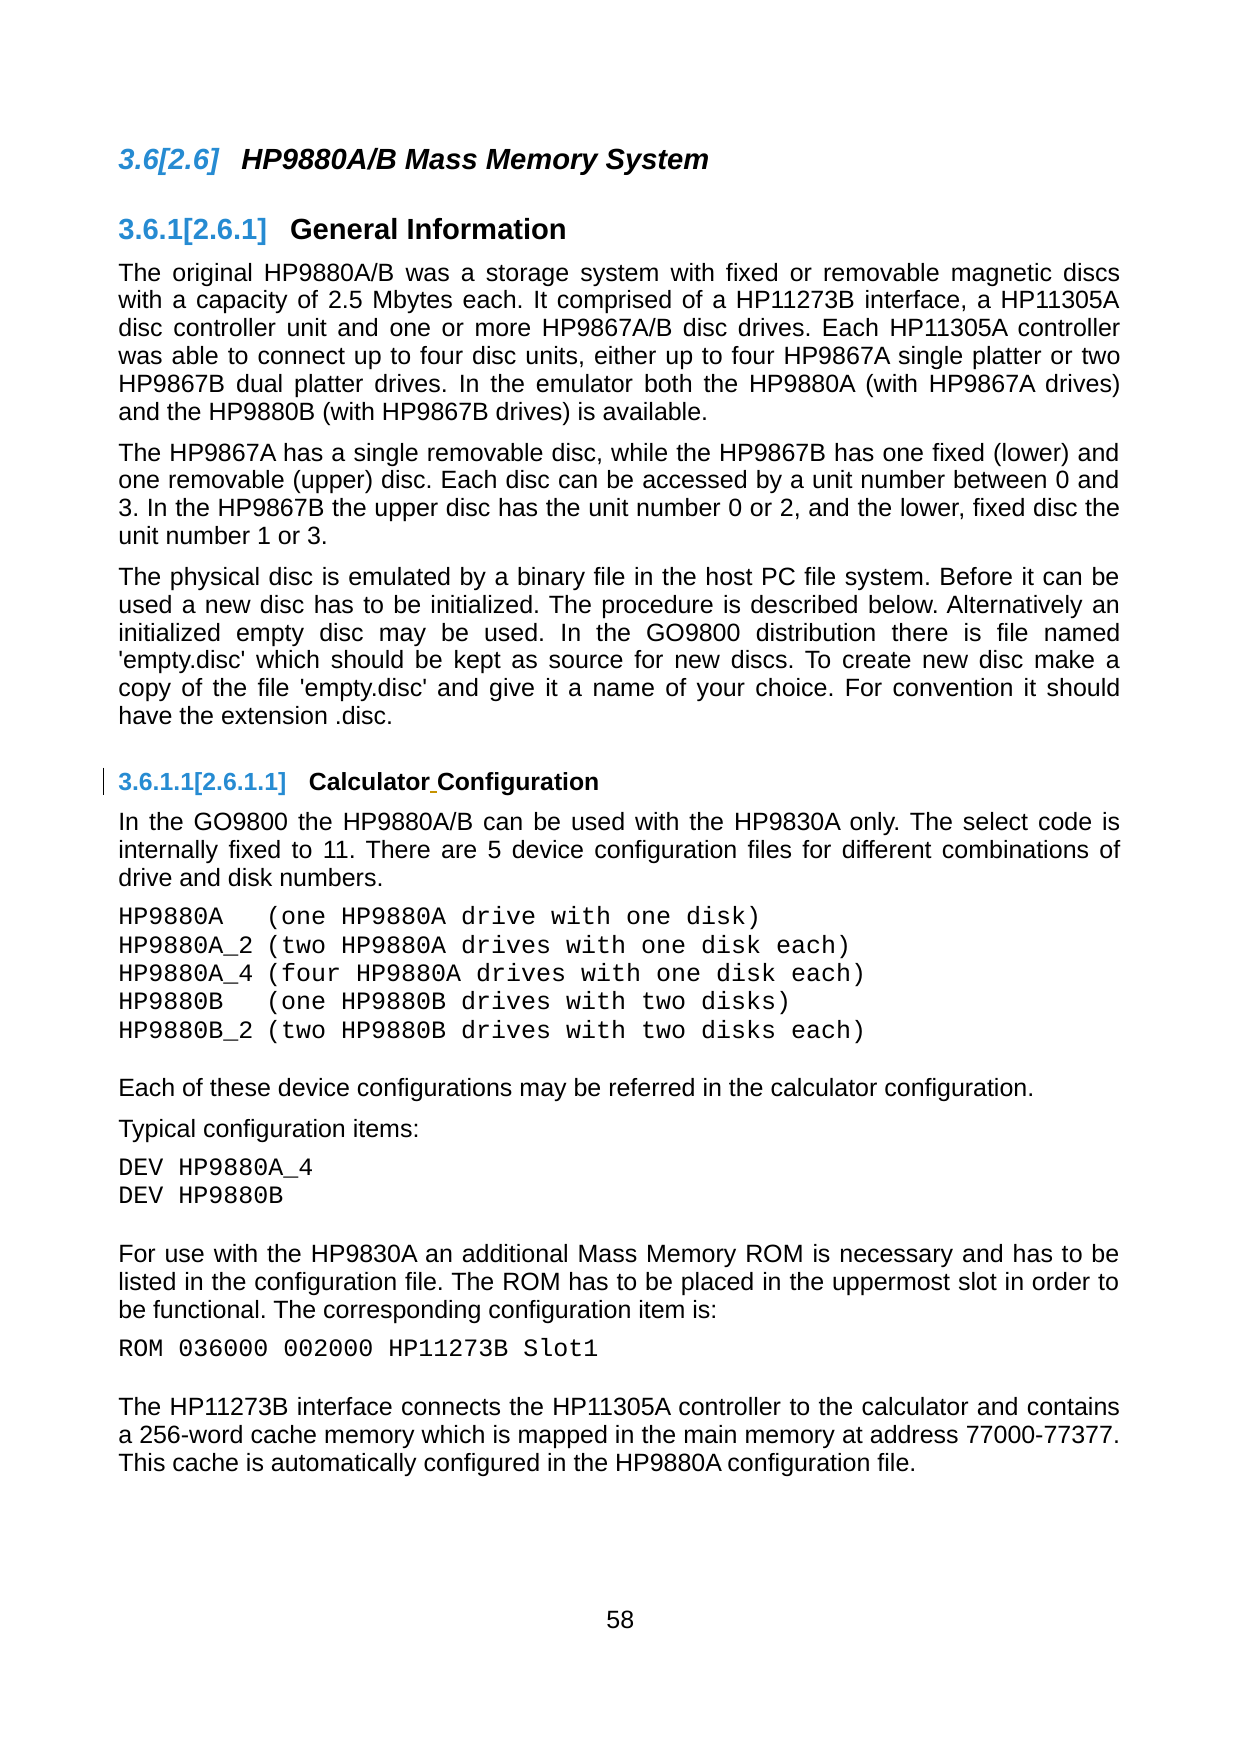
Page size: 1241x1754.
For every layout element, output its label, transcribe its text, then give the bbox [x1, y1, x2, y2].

text ROM 036000 002000 HP11273B Slot1 [118, 1336, 1122, 1364]
text Typical configuration items: [118, 1114, 1122, 1142]
text The HP9867A has a single removable disc, while the HP9867B has one fixed (lower) and one removable (upper) disc. Each disc can be accessed by a unit number between 0 and 3. In the HP9867B the upper disc has the unit number 0 or 2, and the lower, fixed disc the unit number 1 or 3. [118, 438, 1122, 550]
text Each of these device configurations may be referred in the calculator configuration. [118, 1074, 1122, 1102]
text DEV HP9880B [118, 1183, 1122, 1211]
subtitle General Information [118, 213, 1122, 246]
text HP9880A (one HP9880A drive with one disk) [118, 904, 1122, 932]
text HP9880B_2 (two HP9880B drives with two disks each) [118, 1017, 1122, 1046]
text The physical disc is emulated by a binary file in the host PC file system. Before it can be used a new disc has to be initialized. The procedure is described below. Alternatively an initialized empty disc may be used. In the GO9800 distribution there is file named 'empty.disc' which should be kept as source for new discs. To create new disc make a copy of the file 'empty.disc' and give it a name of your choice. For convention it should have the extension .disc. [118, 562, 1122, 730]
text For use with the HP9830A an additional Mass Memory ROM is necessary and has to be listed in the configuration file. The ROM has to be placed in the uppermost slot in order to be functional. The corresponding configuration item is: [118, 1240, 1122, 1323]
text The HP11273B interface connects the HP11305A controller to the calculator and contains a 256-word cache memory which is mapped in the main memory at address 77000-77377. This cache is automatically configured in the HP9880A configuration file. [118, 1393, 1122, 1476]
text HP9880B (one HP9880B drives with two disks) [118, 989, 1122, 1017]
text HP9880A_2 (two HP9880A drives with one disk each) [118, 932, 1122, 961]
text The original HP9880A/B was a storage system with fixed or removable magnetic discs with a capacity of 2.5 Mbytes each. It comprised of a HP11273B interface, a HP11305A disc controller unit and one or more HP9867A/B disc drives. Each HP11305A controller was able to connect up to four disc units, either up to four HP9867A single platter or two HP9867B dual platter drives. In the emulator both the HP9880A (with HP9867A drives) and the HP9880B (with HP9867B drives) is available. [118, 258, 1122, 426]
text HP9880A_4 (four HP9880A drives with one disk each) [118, 961, 1122, 989]
text In the GO9800 the HP9880A/B can be used with the HP9830A only. The select code is internally fixed to 11. There are 5 device configuration files for different combinations of drive and disk numbers. [118, 808, 1122, 891]
subtitle HP9880A/B Mass Memory System [118, 143, 1122, 176]
subtitle Calculator Configuration [118, 767, 1122, 795]
text DEV HP9880A_4 [118, 1155, 1122, 1183]
